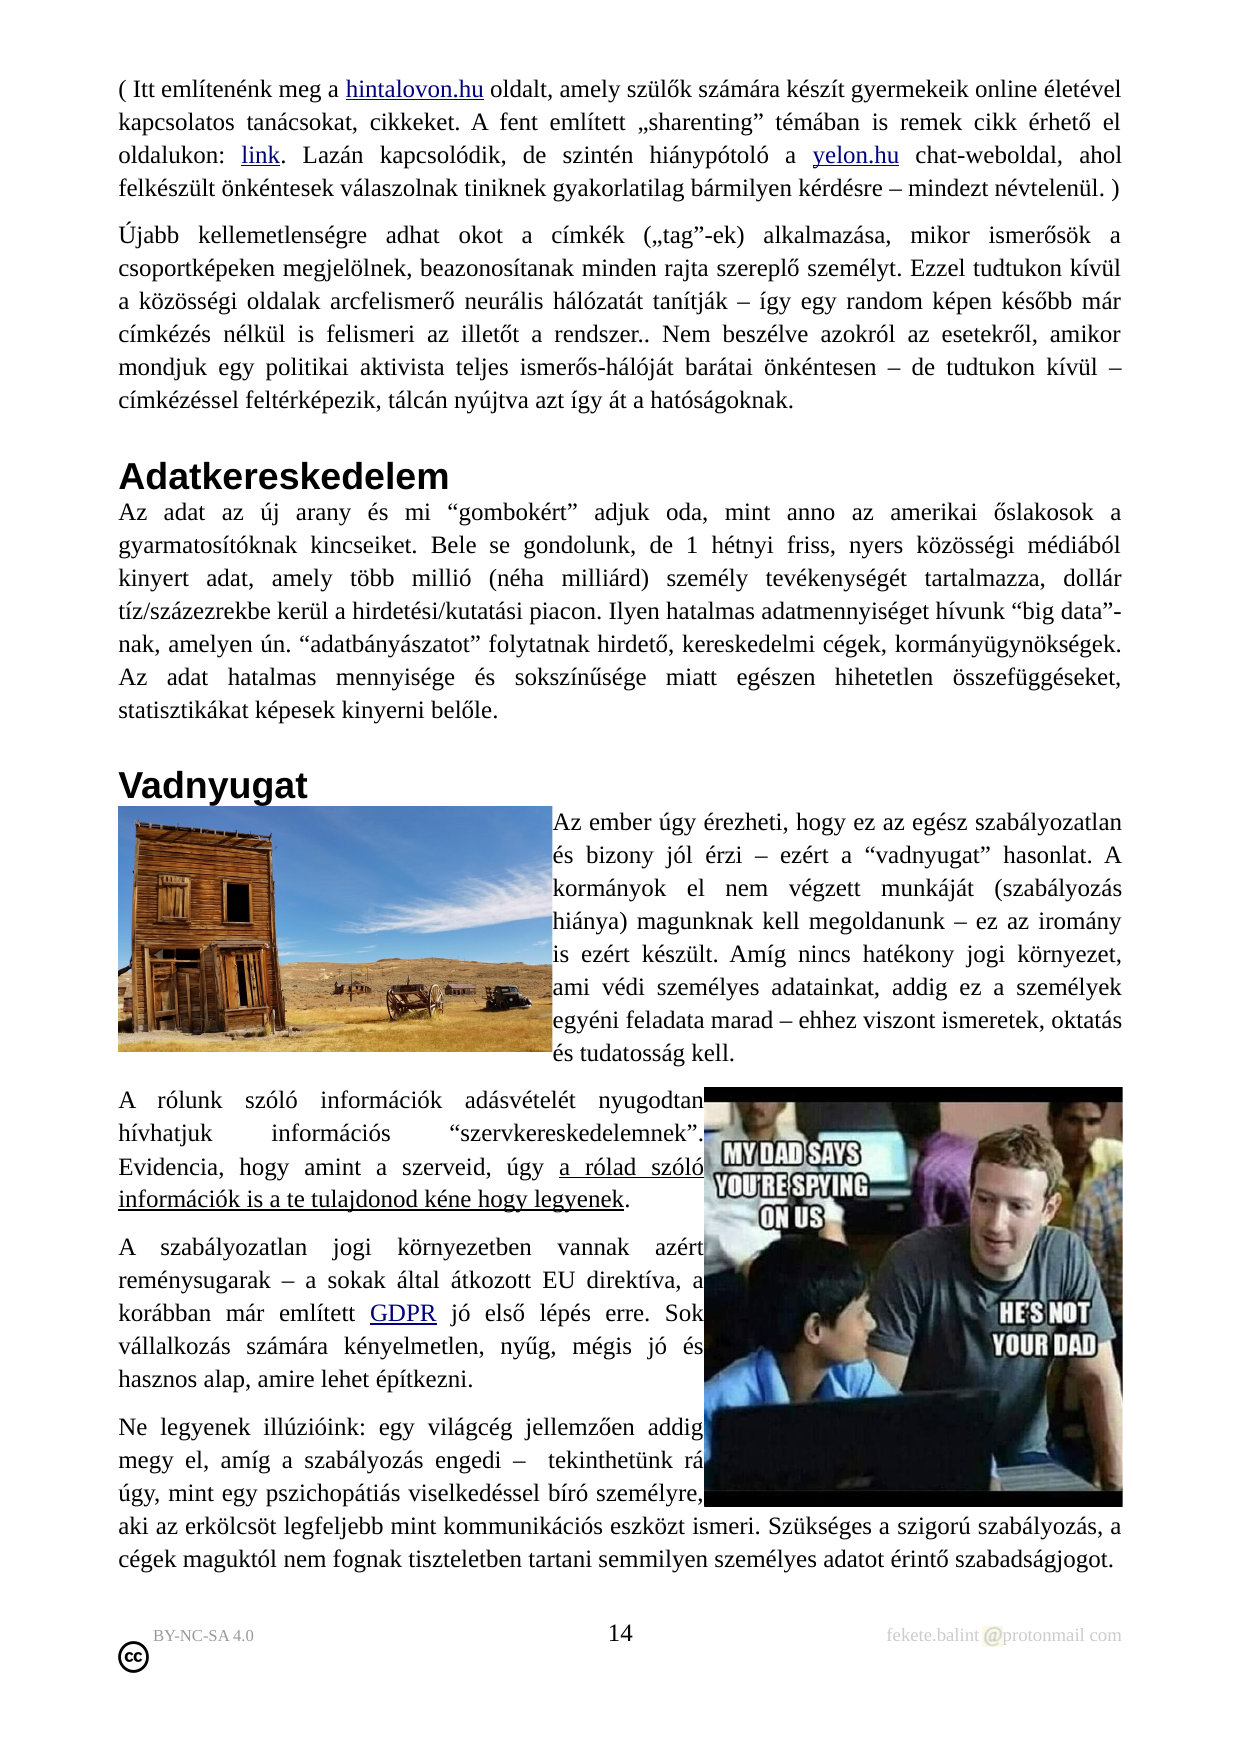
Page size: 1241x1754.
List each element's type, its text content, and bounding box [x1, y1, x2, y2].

subtitle Vadnyugat [118, 764, 1122, 807]
picture [704, 1087, 1123, 1507]
picture [982, 1626, 1003, 1647]
picture [118, 806, 553, 1052]
picture [118, 1641, 149, 1673]
text Ne legyenek illúzióink: egy világcég jellemzően addig megy el, amíg a szabályozás engedi – tekinthetünk rá úgy, mint egy pszichopátiás viselkedéssel bíró személyre, aki az erkölcsöt legfeljebb mint kommunikációs eszközt ismeri. Szükséges a szigorú szabályozás, a cégek maguktól nem fognak tiszteletben tartani semmilyen személyes adatot érintő szabadságjogot. [118, 1412, 1122, 1573]
text ( Itt említenénk meg a hintalovon.hu oldalt, amely szülők számára készít gyermekeik online életével kapcsolatos tanácsokat, cikkeket. A fent említett „sharenting” témában is remek cikk érhető el oldalukon: link. Lazán kapcsolódik, de szintén hiánypótoló a yelon.hu chat-weboldal, ahol felkészült önkéntesek válaszolnak tiniknek gyakorlatilag bármilyen kérdésre – mindezt névtelenül. ) [118, 74, 1122, 202]
text A rólunk szóló információk adásvételét nyugodtan hívhatjuk információs “szervkereskedelemnek”. Evidencia, hogy amint a szerveid, úgy a rólad szóló információk is a te tulajdonod kéne hogy legyenek. [118, 1086, 1122, 1213]
text Az ember úgy érezheti, hogy ez az egész szabályozatlan és bizony jól érzi – ezért a “vadnyugat” hasonlat. A kormányok el nem végzett munkáját (szabályozás hiánya) magunknak kell megoldanunk – ez az iromány is ezért készült. Amíg nincs hatékony jogi környezet, ami védi személyes adatainkat, addig ez a személyek egyéni feladata marad – ehhez viszont ismeretek, oktatás és tudatosság kell. [118, 807, 1122, 1067]
text A szabályozatlan jogi környezetben vannak azért reménysugarak – a sokak által átkozott EU direktíva, a korábban már említett GDPR jó első lépés erre. Sok vállalkozás számára kényelmetlen, nyűg, mégis jó és hasznos alap, amire lehet építkezni. [118, 1232, 704, 1393]
text Az adat az új arany és mi “gombokért” adjuk oda, mint anno az amerikai őslakosok a gyarmatosítóknak kincseiket. Bele se gondolunk, de 1 hétnyi friss, nyers közösségi médiából kinyert adat, amely több millió (néha milliárd) személy tevékenységét tartalmazza, dollár tíz/százezrekbe kerül a hirdetési/kutatási piacon. Ilyen hatalmas adatmennyiséget hívunk “big data”-nak, amelyen ún. “adatbányászatot” folytatnak hirdető, kereskedelmi cégek, kormányügynökségek. Az adat hatalmas mennyisége és sokszínűsége miatt egészen hihetetlen összefüggéseket, statisztikákat képesek kinyerni belőle. [118, 497, 1122, 724]
subtitle Adatkereskedelem [118, 454, 1122, 497]
text Újabb kellemetlenségre adhat okot a címkék („tag”-ek) alkalmazása, mikor ismerősök a csoportképeken megjelölnek, beazonosítanak minden rajta szereplő személyt. Ezzel tudtukon kívül a közösségi oldalak arcfelismerő neurális hálózatát tanítják – így egy random képen később már címkézés nélkül is felismeri az illetőt a rendszer.. Nem beszélve azokról az esetekről, amikor mondjuk egy politikai aktivista teljes ismerős-hálóját barátai önkéntesen – de tudtukon kívül – címkézéssel feltérképezik, tálcán nyújtva azt így át a hatóságoknak. [118, 220, 1122, 414]
